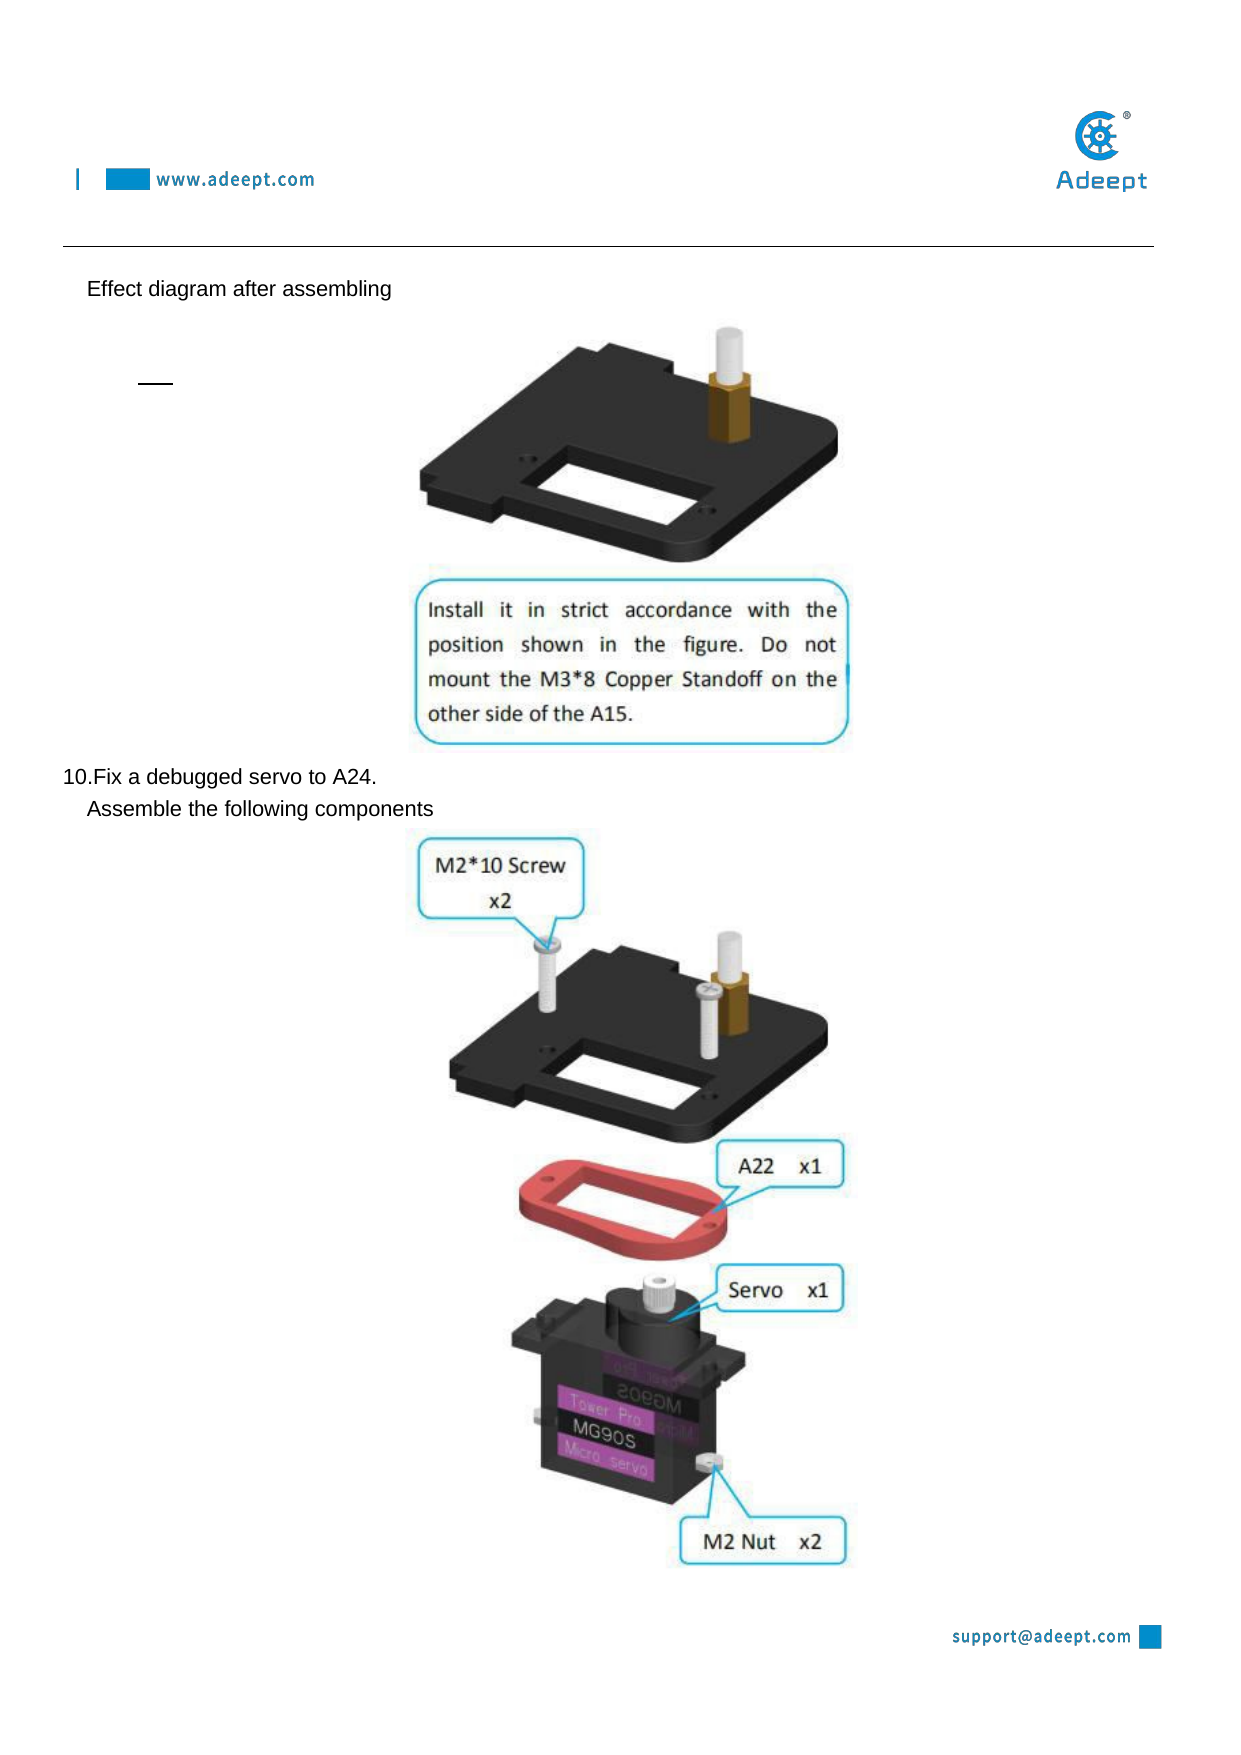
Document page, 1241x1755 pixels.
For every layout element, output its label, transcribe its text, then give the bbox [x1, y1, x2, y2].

picture [947, 1625, 1139, 1649]
list Fix a debugged servo to A24. Assemble the following components [63, 763, 436, 821]
picture [408, 308, 854, 753]
picture [75, 167, 343, 191]
picture [1056, 111, 1147, 192]
text Effect diagram after assembling [87, 276, 1178, 301]
picture [405, 828, 858, 1571]
